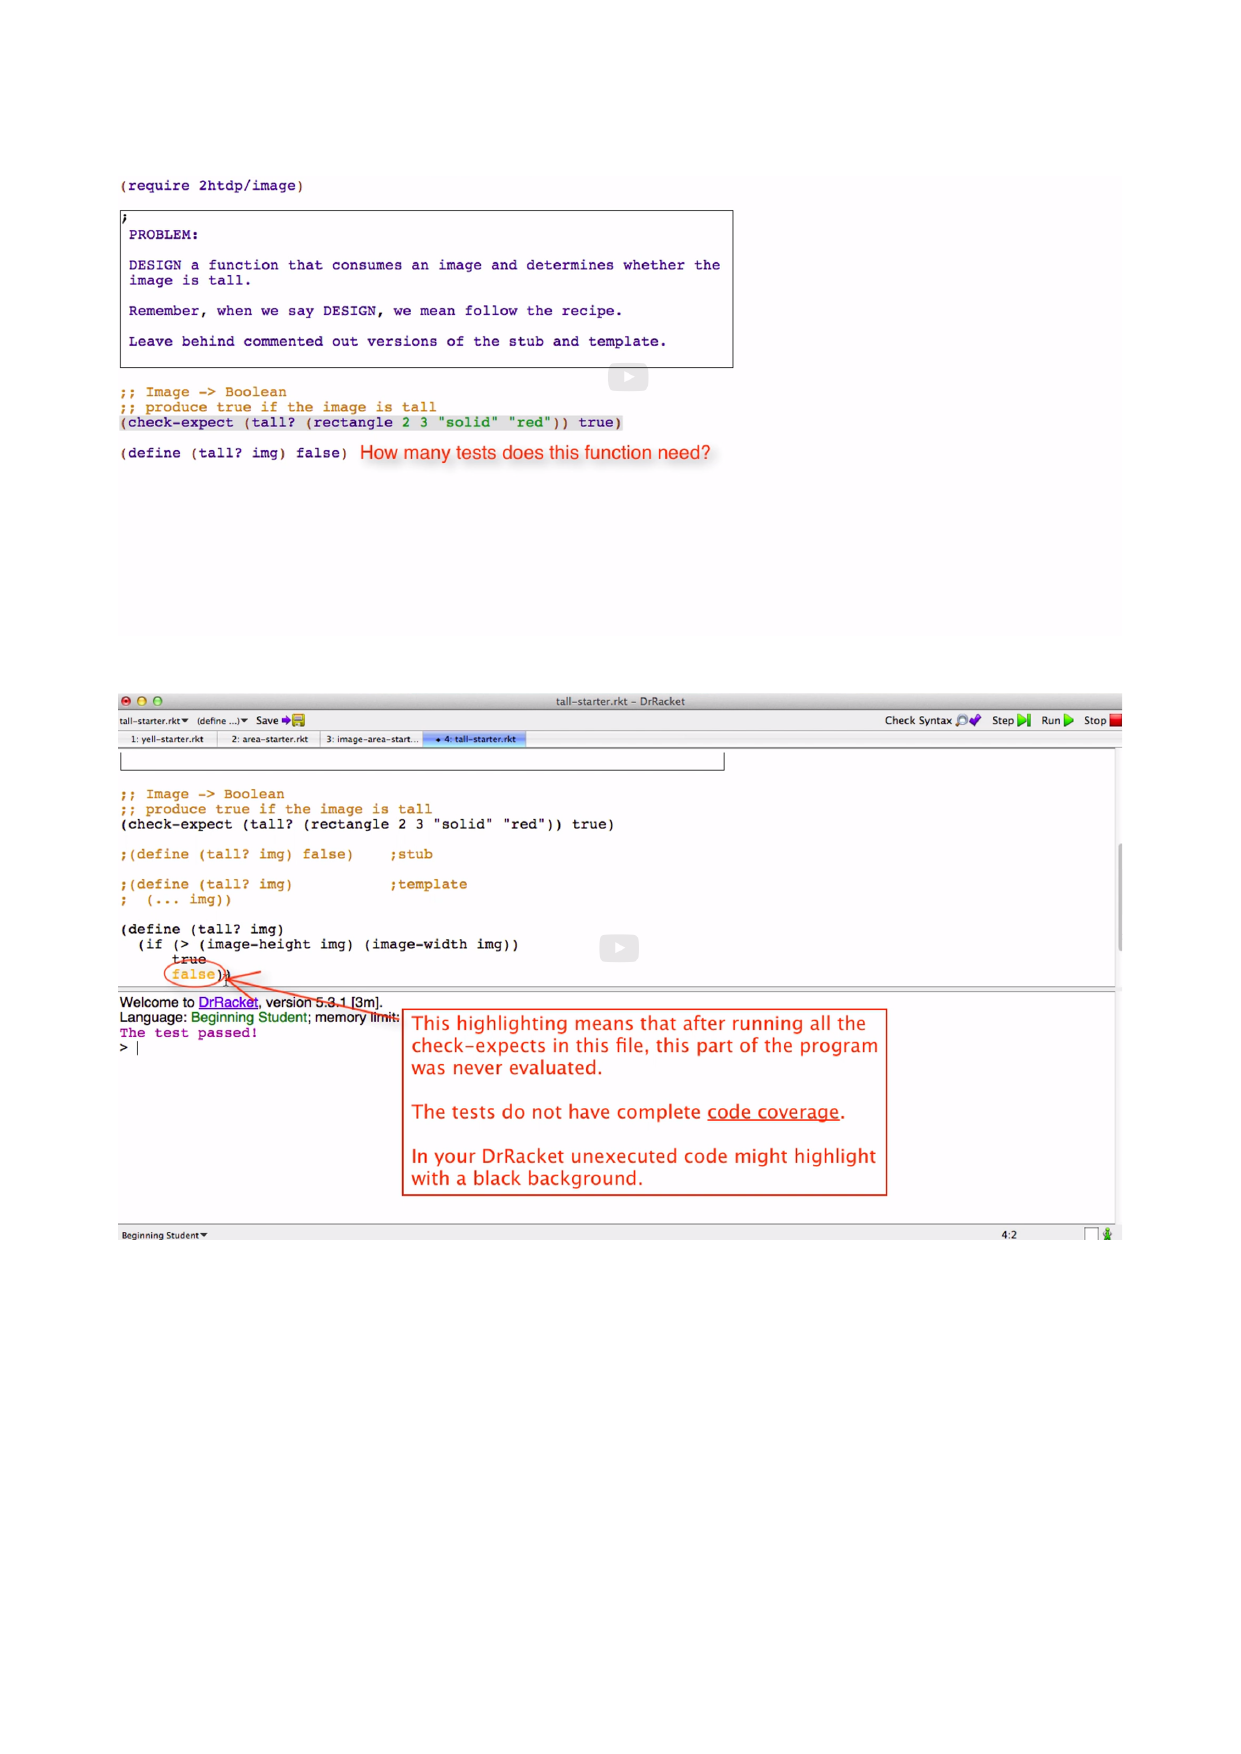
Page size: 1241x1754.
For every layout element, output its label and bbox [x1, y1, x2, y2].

picture [118, 693, 1123, 1240]
picture [118, 175, 1123, 636]
